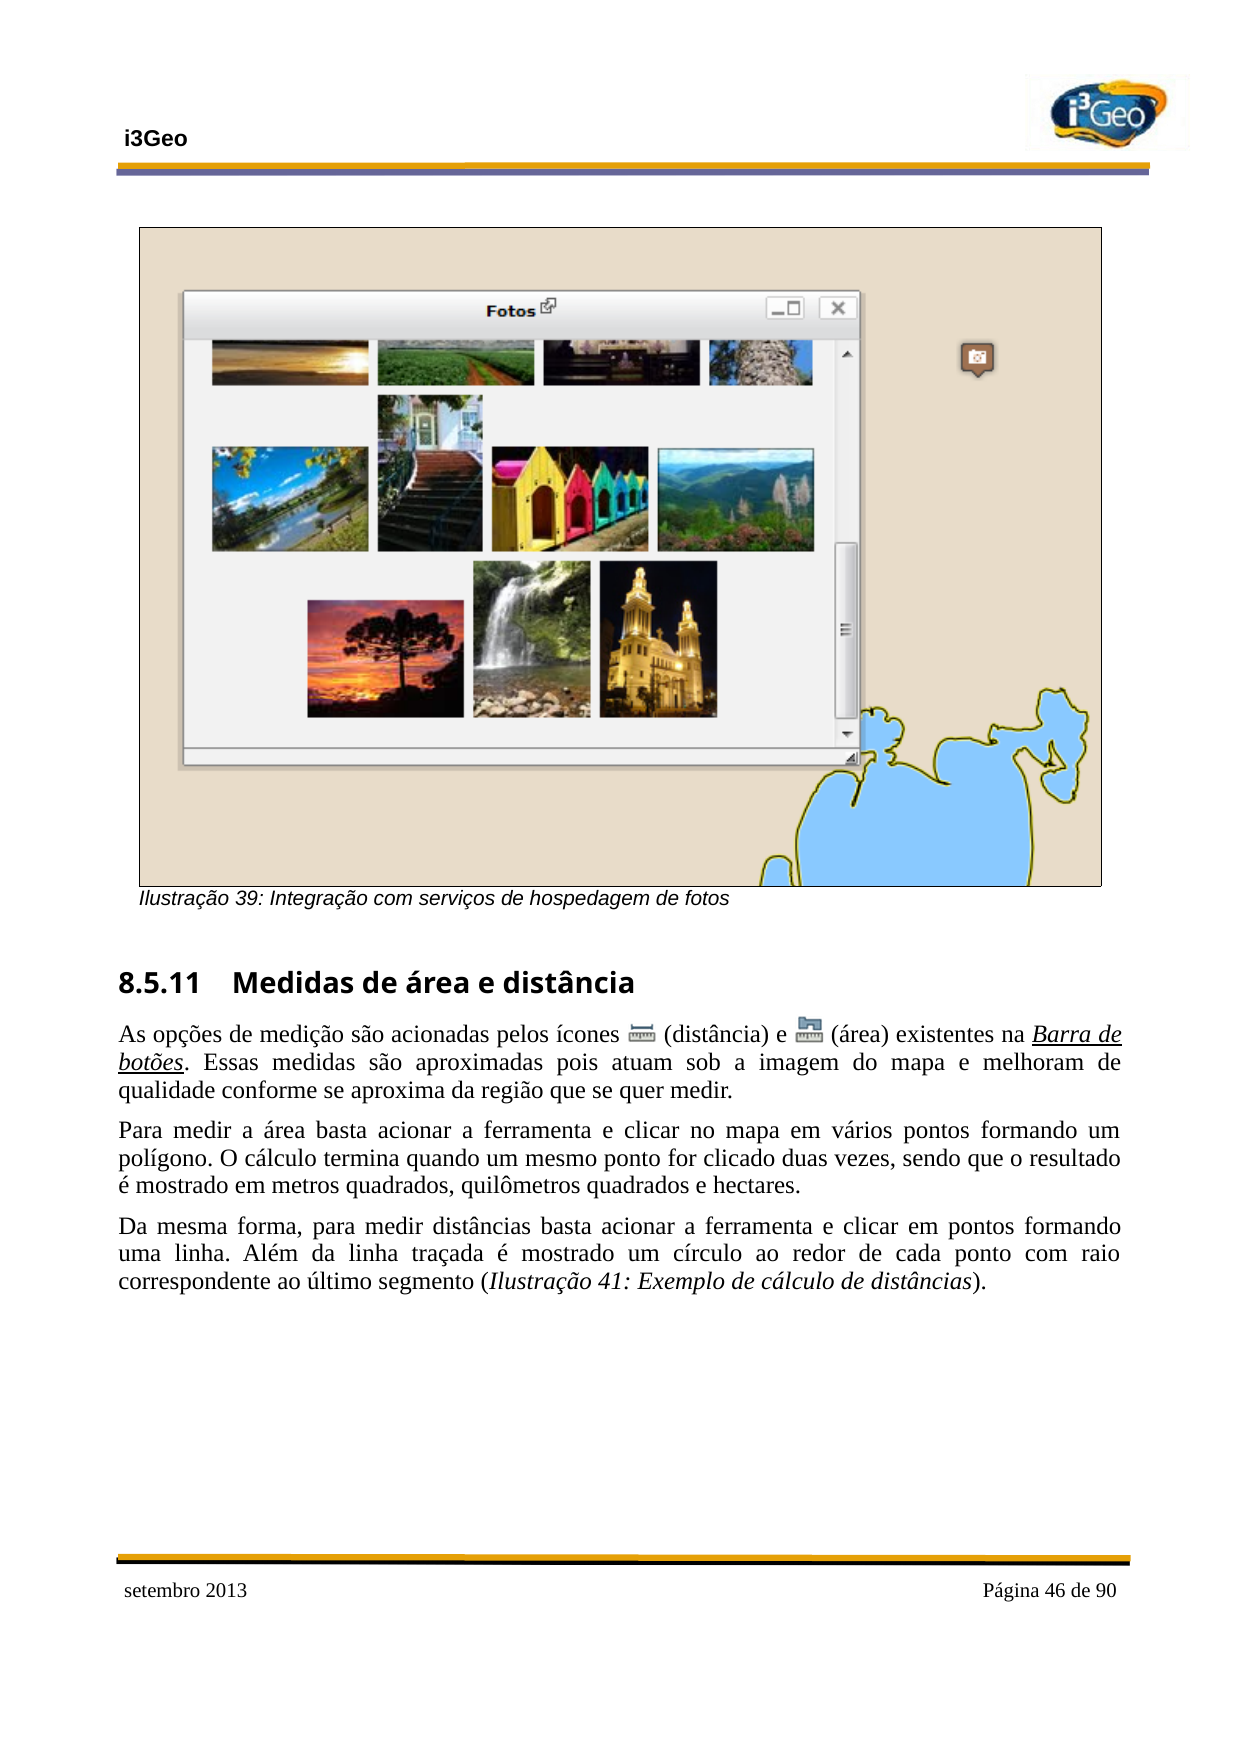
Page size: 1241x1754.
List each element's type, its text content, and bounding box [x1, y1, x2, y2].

text Da mesma forma, para medir distâncias basta acionar a ferramenta e clicar em pontos formando uma linha. Além da linha traçada é mostrado um círculo ao redor de cada ponto com raio correspondente ao último segmento (Ilustração 41: Exemplo de cálculo de distâncias). [118, 1212, 1122, 1295]
text As opções de medição são acionadas pelos ícones (distância) e (área) existentes na Barra de botões. Essas medidas são aproximadas pois atuam sob a imagem do mapa e melhoram de qualidade conforme se aproxima da região que se quer medir. [118, 1014, 1122, 1104]
picture [627, 1021, 657, 1043]
subtitle Medidas de área e distância [118, 962, 1122, 1002]
text Para medir a área basta acionar a ferramenta e clicar no mapa em vários pontos formando um polígono. O cálculo termina quando um mesmo ponto for clicado duas vezes, sendo que o resultado é mostrado em metros quadrados, quilômetros quadrados e hectares. [118, 1116, 1122, 1199]
text Ilustração 39: Integração com serviços de hospedagem de fotos [139, 887, 1101, 909]
picture [140, 228, 1101, 886]
picture [794, 1014, 824, 1043]
picture [1025, 74, 1191, 151]
